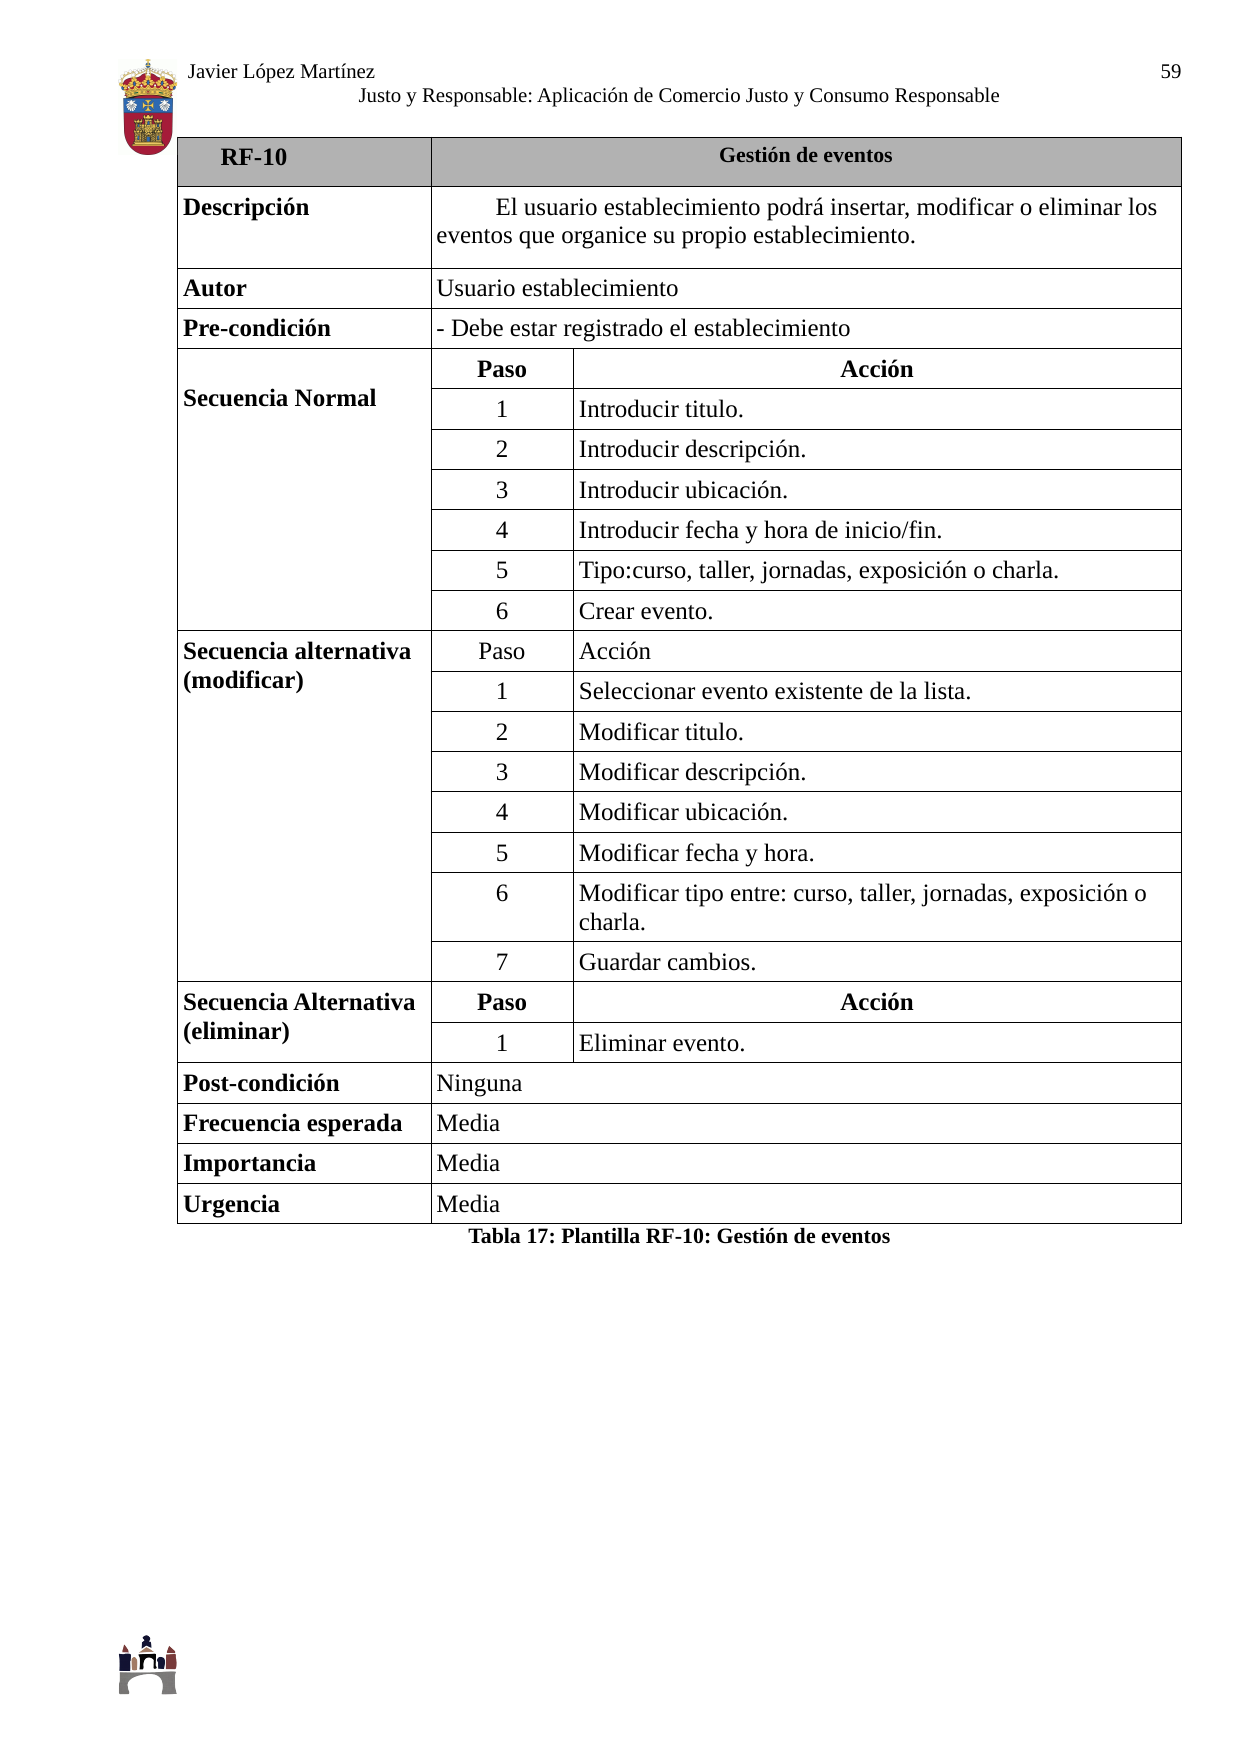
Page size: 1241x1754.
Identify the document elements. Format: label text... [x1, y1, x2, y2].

table_cell 2 [432, 712, 573, 751]
table_cell Eliminar evento. [574, 1023, 1181, 1062]
table_cell 6 [432, 873, 573, 941]
table_cell Importancia [178, 1144, 431, 1183]
table_cell Usuario establecimiento [432, 269, 1181, 308]
table_cell Paso [432, 982, 573, 1022]
table_cell Modificar fecha y hora. [574, 833, 1181, 872]
table_cell Introducir ubicación. [574, 470, 1181, 509]
table_cell Guardar cambios. [574, 942, 1181, 981]
picture [118, 1634, 178, 1695]
table_cell Post-condición [178, 1063, 431, 1102]
table_cell Autor [178, 269, 431, 308]
table_cell Crear evento. [574, 591, 1181, 630]
table_cell 7 [432, 942, 573, 981]
table_cell Urgencia [178, 1184, 431, 1223]
table_header [178, 138, 431, 186]
table_cell Introducir fecha y hora de inicio/fin. [574, 510, 1181, 549]
table_cell 1 [432, 672, 573, 711]
table_cell 1 [432, 389, 573, 429]
table_cell Media [432, 1184, 1181, 1223]
table_cell Introducir titulo. [574, 389, 1181, 429]
table_cell Modificar ubicación. [574, 792, 1181, 832]
table_cell 2 [432, 430, 573, 469]
table_cell Paso [432, 631, 573, 671]
table_cell 6 [432, 591, 573, 630]
table_cell Paso [432, 349, 573, 388]
table_cell Acción [574, 631, 1181, 671]
picture [118, 59, 178, 155]
text Tabla 17: Plantilla RF-10: Gestión de eventos [177, 1224, 1181, 1249]
table_cell Seleccionar evento existente de la lista. [574, 672, 1181, 711]
table_cell Media [432, 1144, 1181, 1183]
table_cell Modificar descripción. [574, 752, 1181, 791]
table_cell El usuario establecimiento podrá insertar, modificar o eliminar los eventos que organice su propio establecimiento. [432, 187, 1181, 267]
table_cell Frecuencia esperada [178, 1104, 431, 1143]
table_cell 5 [432, 551, 573, 590]
table_cell 1 [432, 1023, 573, 1062]
table_cell Tipo:curso, taller, jornadas, exposición o charla. [574, 551, 1181, 590]
table_cell Media [432, 1104, 1181, 1143]
table_cell Modificar titulo. [574, 712, 1181, 751]
table_cell Introducir descripción. [574, 430, 1181, 469]
table_cell 3 [432, 470, 573, 509]
table_cell Secuencia alternativa (modificar) [178, 631, 431, 981]
table_cell Ninguna [432, 1063, 1181, 1102]
table_header Gestión de eventos [432, 138, 1181, 186]
table_cell Secuencia Alternativa (eliminar) [178, 982, 431, 1062]
table_cell 5 [432, 833, 573, 872]
table_cell Acción [574, 982, 1181, 1022]
table_cell 4 [432, 510, 573, 549]
table_cell Pre-condición [178, 309, 431, 348]
table_cell 3 [432, 752, 573, 791]
table_cell Secuencia Normal [178, 349, 431, 630]
table_cell Acción [574, 349, 1181, 388]
table_cell 4 [432, 792, 573, 832]
table_cell Modificar tipo entre: curso, taller, jornadas, exposición o charla. [574, 873, 1181, 941]
table_cell - Debe estar registrado el establecimiento [432, 309, 1181, 348]
table_cell Descripción [178, 187, 431, 267]
